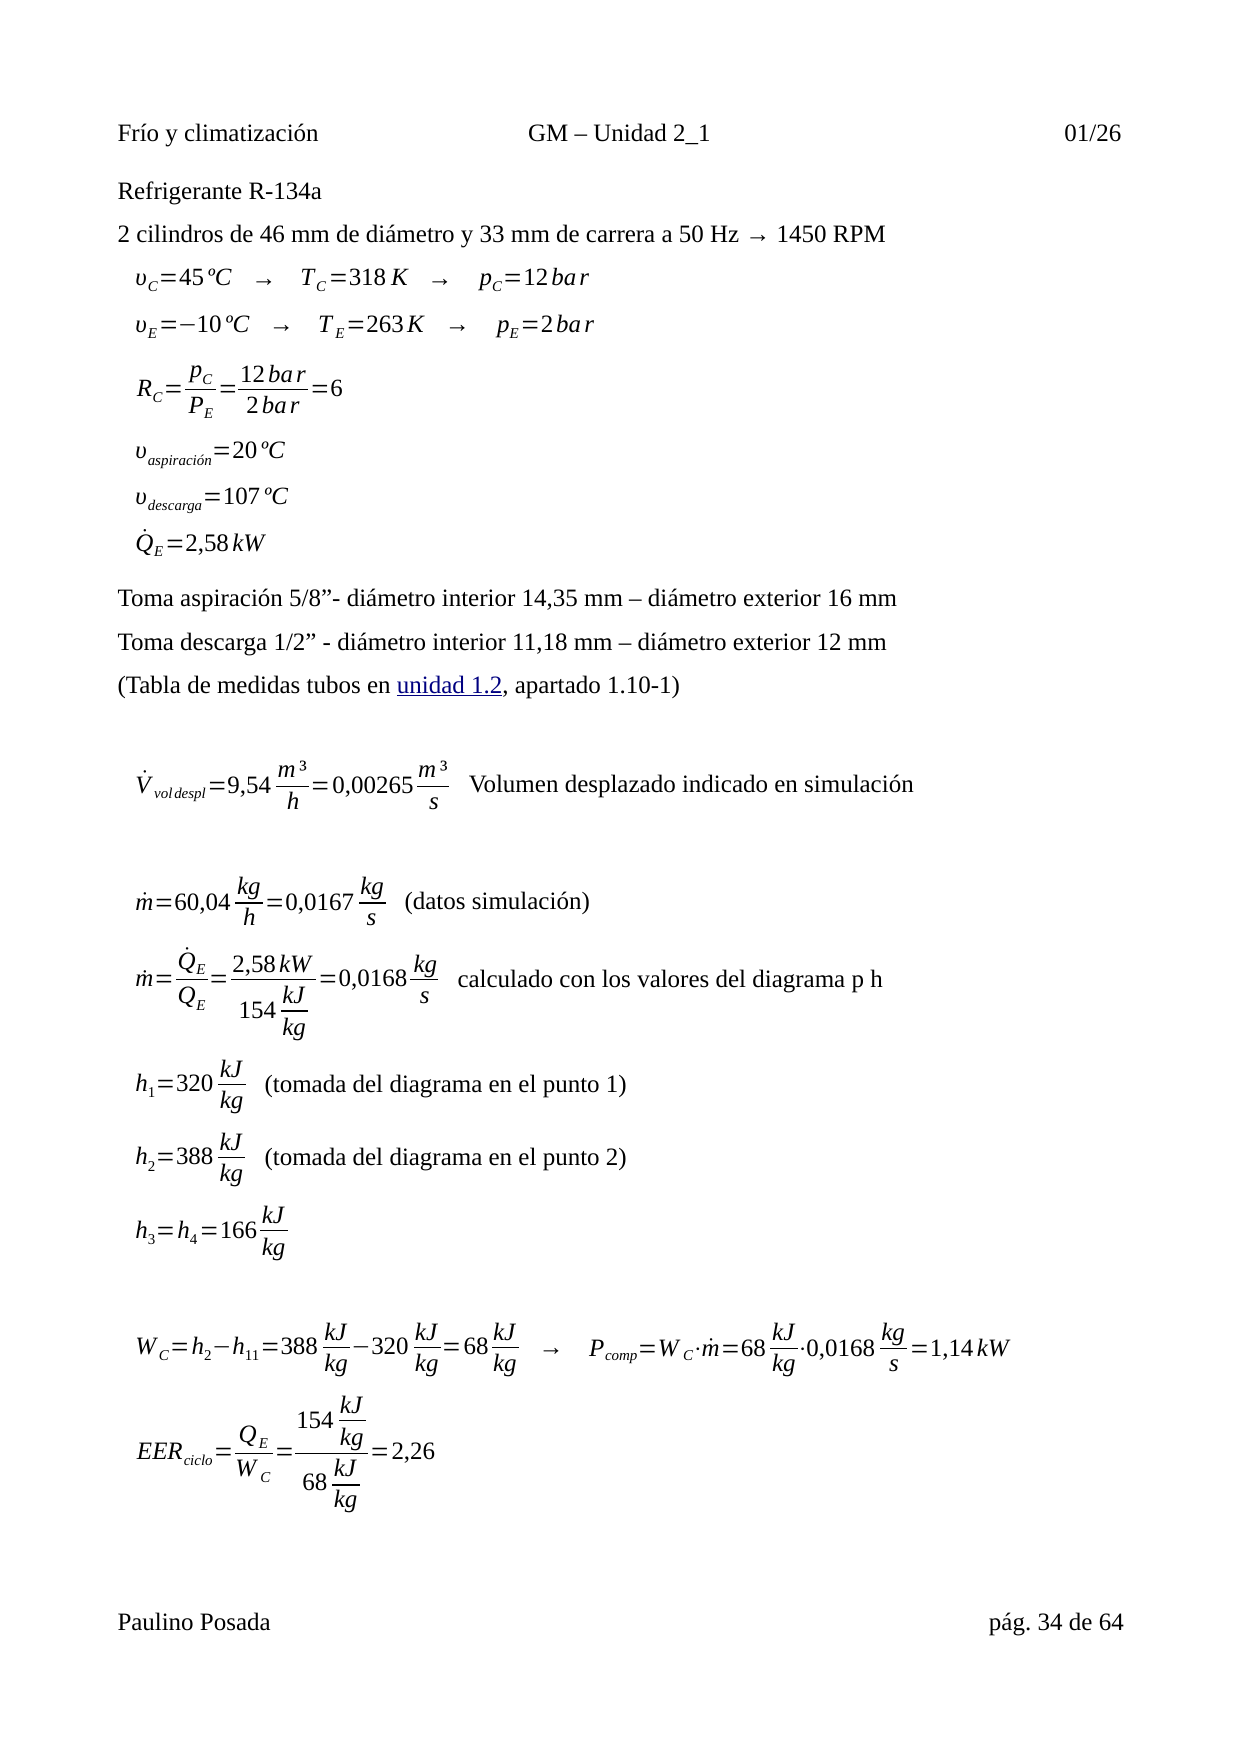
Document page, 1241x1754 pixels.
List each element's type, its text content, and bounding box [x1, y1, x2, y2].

text 2 cilindros de 46 mm de diámetro y 33 mm de carrera a 50 Hz → 1450 RPM [117, 219, 1123, 248]
text Toma descarga 1/2” - diámetro interior 11,18 mm – diámetro exterior 12 mm [117, 627, 1123, 655]
text → [117, 1318, 1123, 1378]
text calculado con los valores del diagrama p h [117, 946, 1123, 1041]
text (tomada del diagrama en el punto 2) [117, 1129, 1123, 1188]
text (datos simulación) [117, 873, 1123, 932]
text → → [117, 263, 1123, 295]
text Toma aspiración 5/8”- diámetro interior 14,35 mm – diámetro exterior 16 mm [117, 583, 1123, 612]
text Refrigerante R-134a [117, 176, 1123, 205]
text → → [117, 309, 1123, 342]
text Volumen desplazado indicado en simulación [117, 756, 1123, 815]
text (Tabla de medidas tubos en unidad 1.2, apartado 1.10-1) [117, 670, 1123, 698]
text (tomada del diagrama en el punto 1) [117, 1055, 1123, 1114]
